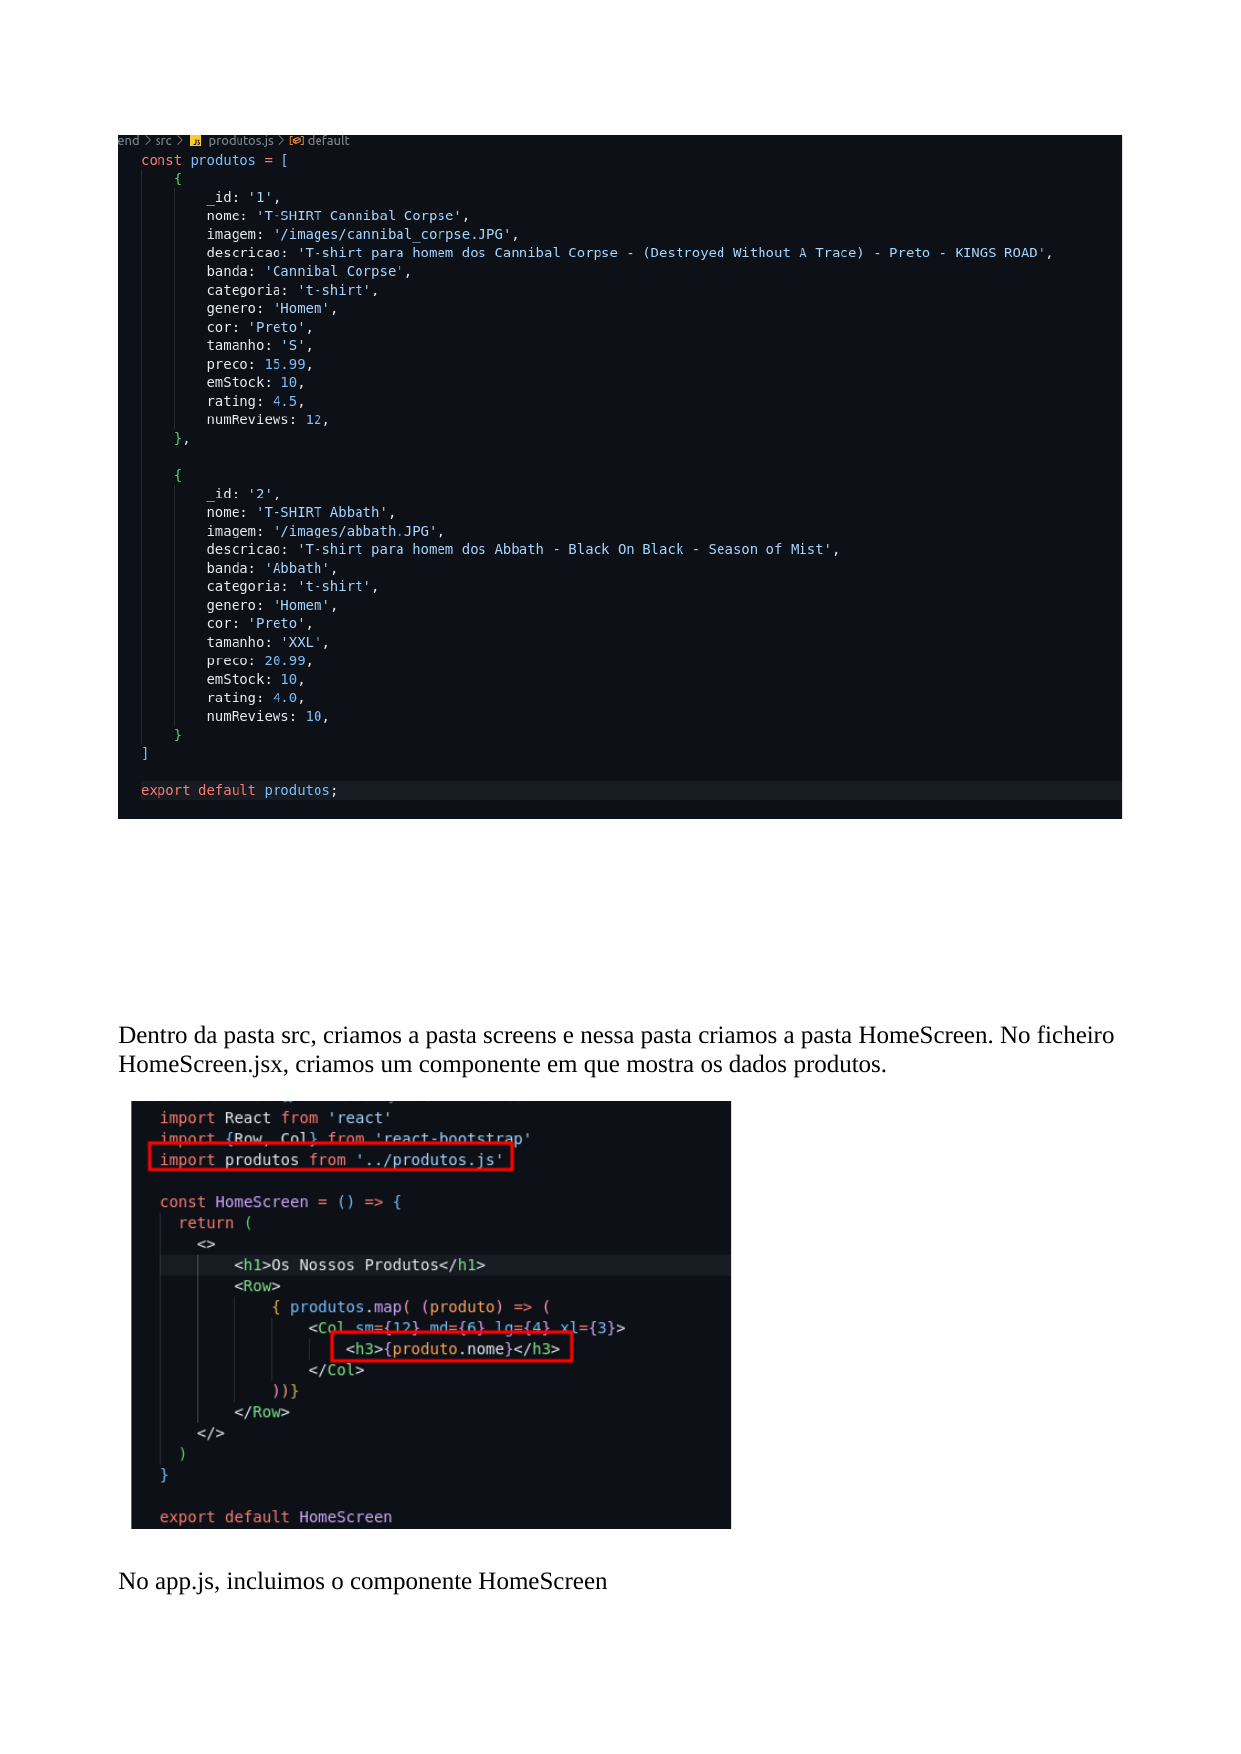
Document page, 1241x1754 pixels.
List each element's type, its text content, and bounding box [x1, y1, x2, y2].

text No app.js, incluimos o componente HomeScreen [118, 1566, 1122, 1595]
picture [131, 1101, 732, 1529]
text Dentro da pasta src, criamos a pasta screens e nessa pasta criamos a pasta HomeScreen. No ficheiro HomeScreen.jsx, criamos um componente em que mostra os dados produtos. [118, 1020, 1122, 1078]
picture [118, 135, 1123, 819]
